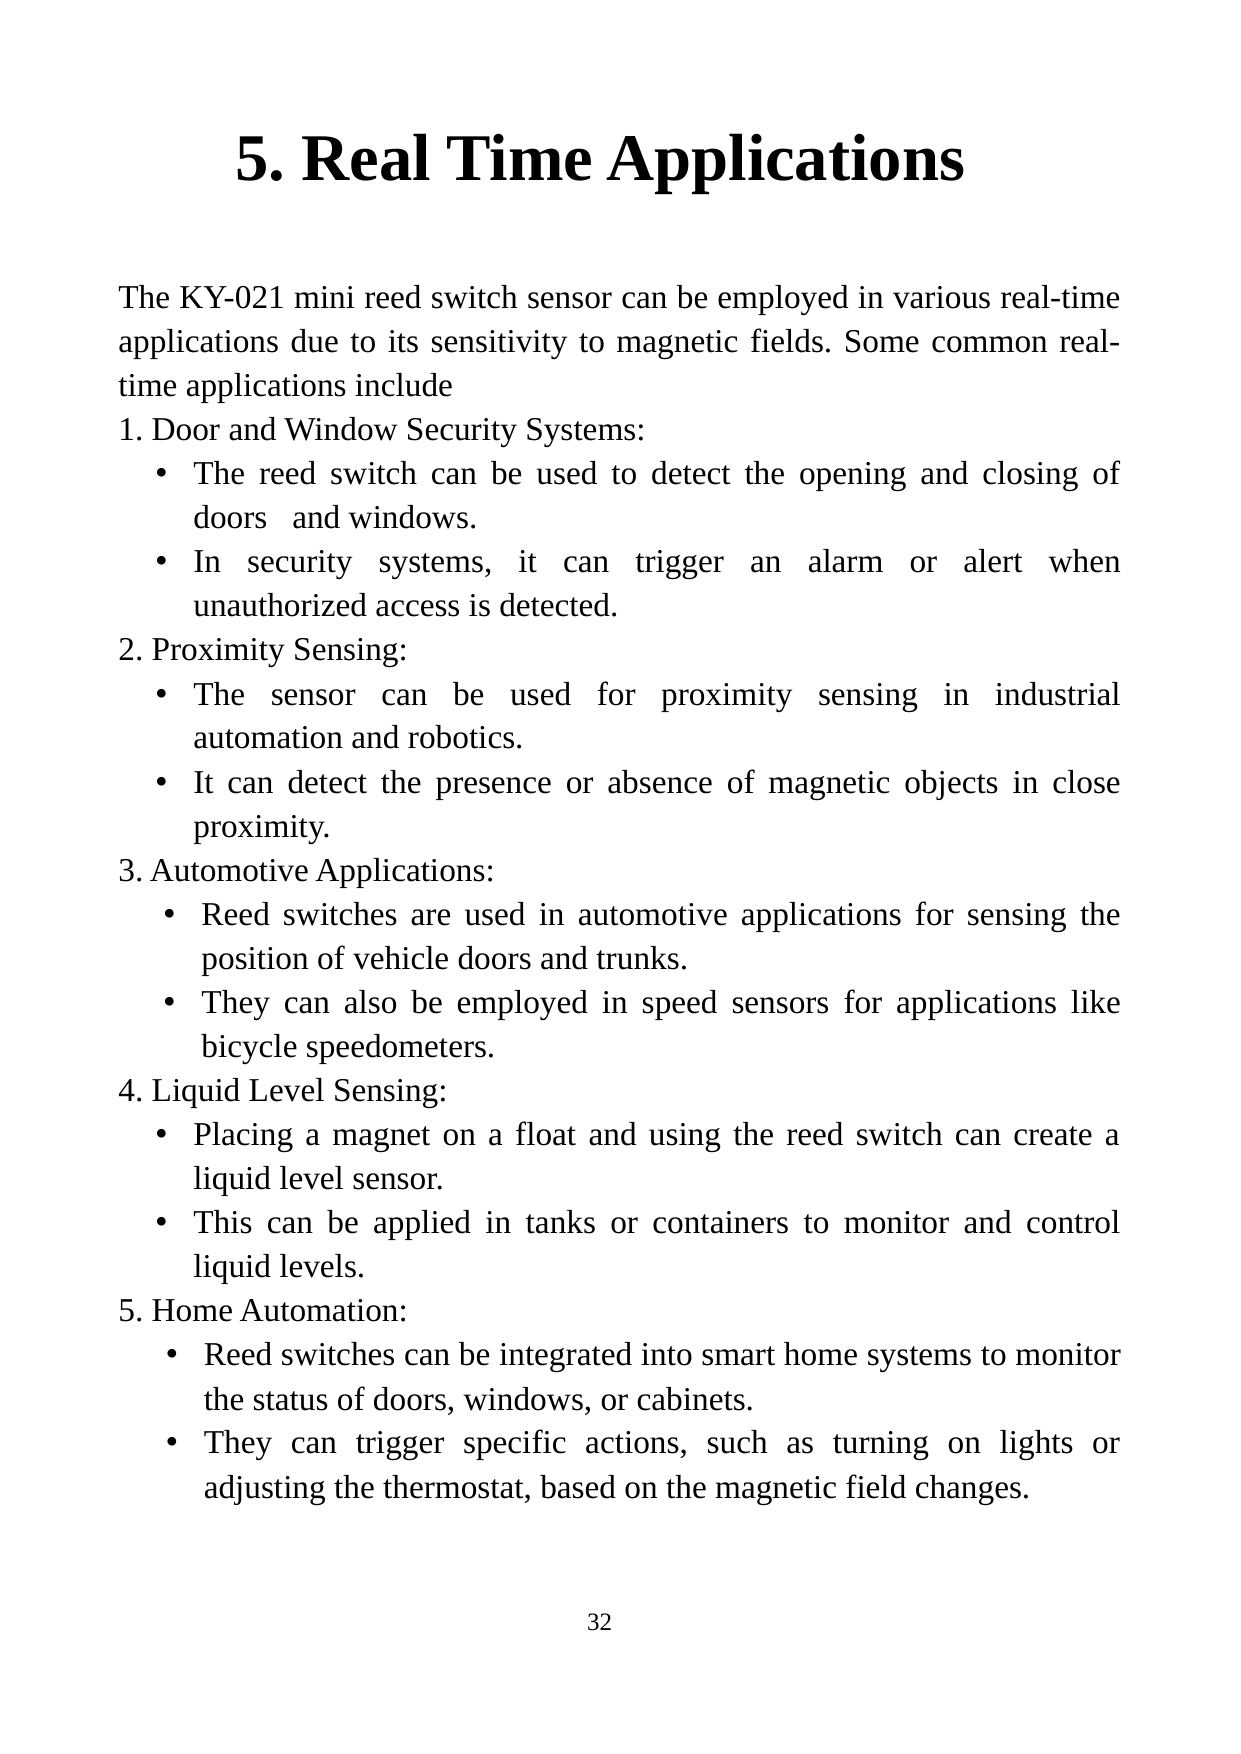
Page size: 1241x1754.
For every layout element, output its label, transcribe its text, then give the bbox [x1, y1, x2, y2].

list Reed switches can be integrated into smart home systems to monitor the status of doors, windows, or cabinets. [166, 1335, 1122, 1417]
text 3. Automotive Applications: [118, 850, 1122, 888]
list Reed switches are used in automotive applications for sensing the position of vehicle doors and trunks. [164, 894, 1122, 976]
list They can also be employed in speed sensors for applications like bicycle speedometers. [164, 982, 1122, 1064]
text 1. Door and Window Security Systems: [118, 409, 1122, 448]
list The reed switch can be used to detect the opening and closing of doors and windows. [156, 453, 1122, 536]
list Placing a magnet on a float and using the reed switch can create a liquid level sensor. [156, 1114, 1122, 1197]
text The KY-021 mini reed switch sensor can be employed in various real-time applications due to its sensitivity to magnetic fields. Some common real-time applications include [118, 233, 1122, 404]
text 5. Real Time Applications [118, 118, 1122, 195]
list In security systems, it can trigger an alarm or alert when unauthorized access is detected. [156, 542, 1122, 624]
text 5. Home Automation: [118, 1291, 1122, 1329]
list It can detect the presence or absence of magnetic objects in close proximity. [156, 762, 1122, 844]
list This can be applied in tanks or containers to monitor and control liquid levels. [156, 1202, 1122, 1285]
text 2. Proximity Sensing: [118, 630, 1122, 668]
text 4. Liquid Level Sensing: [118, 1070, 1122, 1109]
list They can trigger specific actions, such as turning on lights or adjusting the thermostat, based on the magnetic field changes. [166, 1423, 1122, 1505]
list The sensor can be used for proximity sensing in industrial automation and robotics. [156, 674, 1122, 756]
